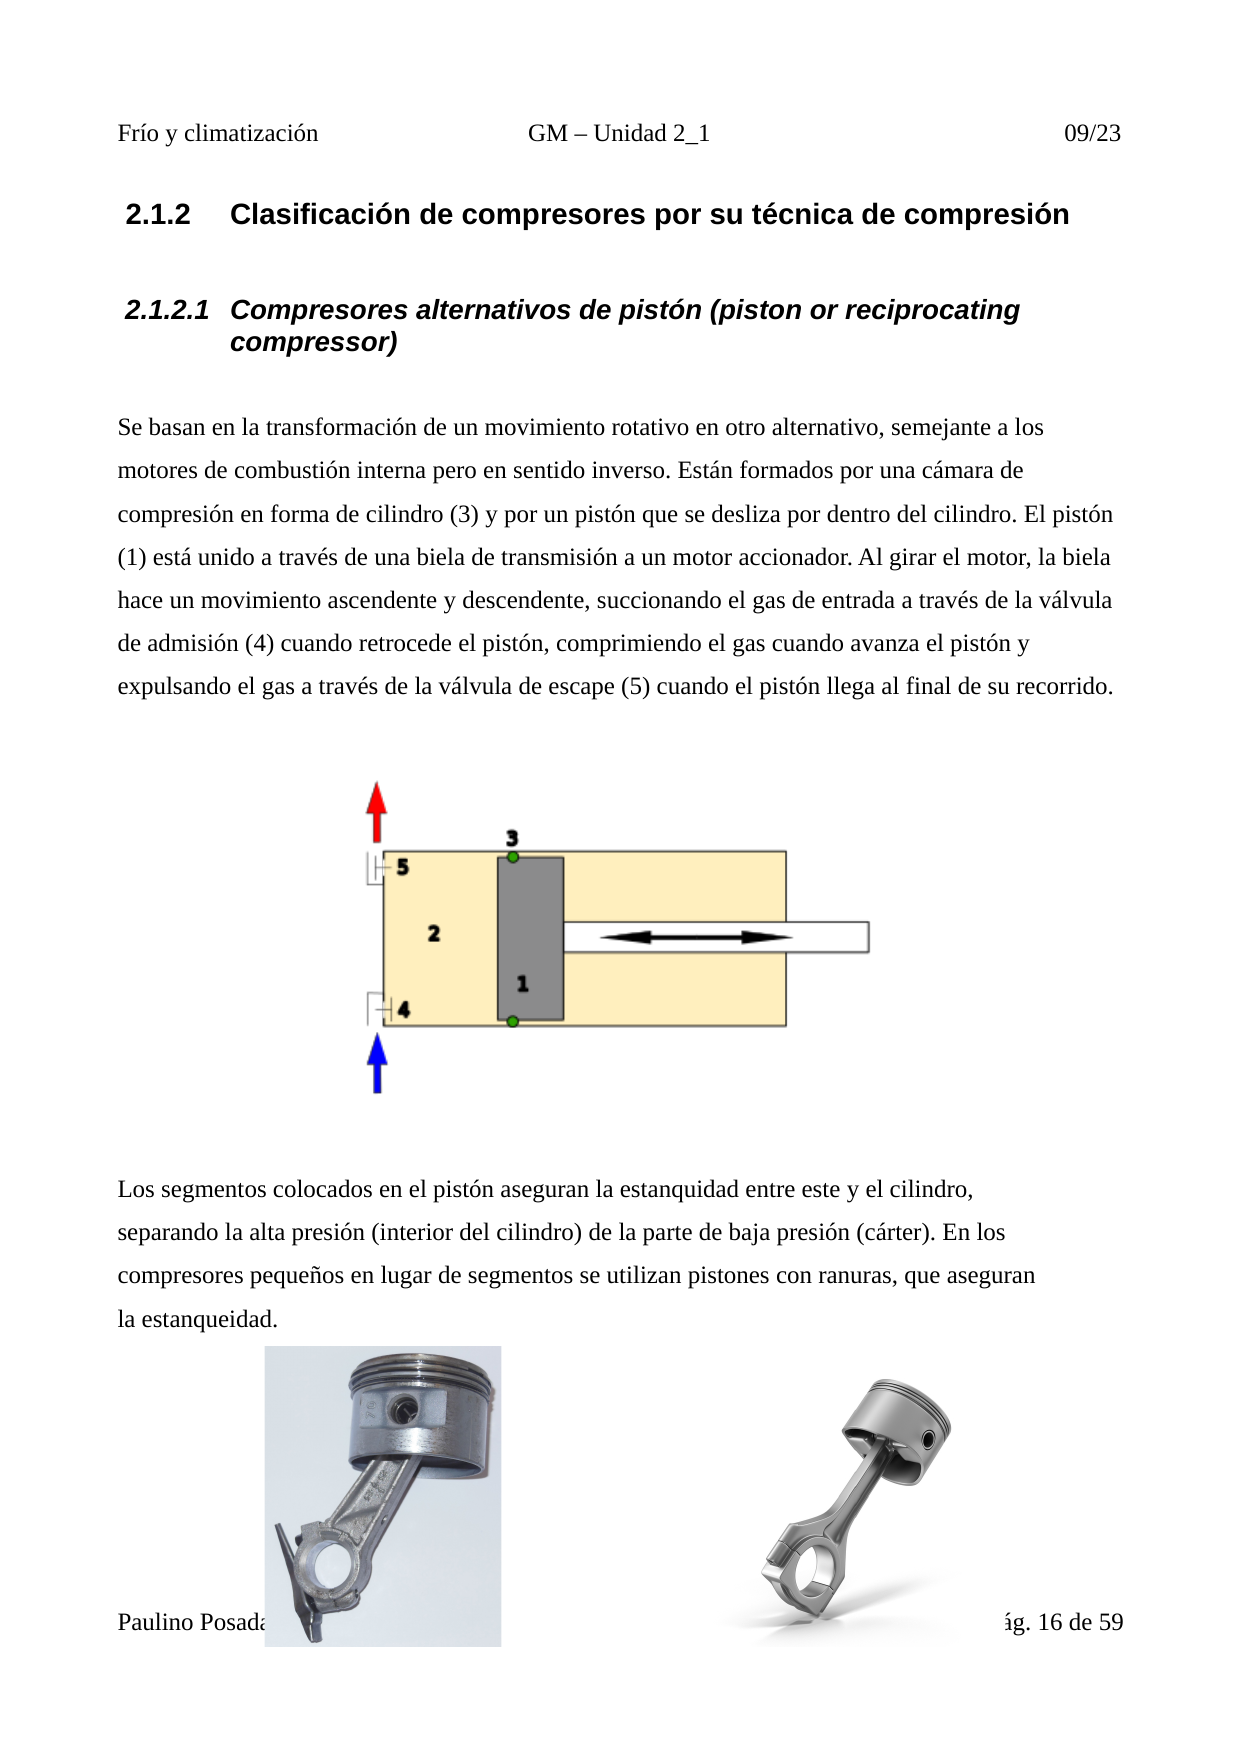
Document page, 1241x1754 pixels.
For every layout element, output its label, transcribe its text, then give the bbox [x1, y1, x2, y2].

text Se basan en la transformación de un movimiento rotativo en otro alternativo, semejante a los motores de combustión interna pero en sentido inverso. Están formados por una cámara de compresión en forma de cilindro (3) y por un pistón que se desliza por dentro del cilindro. El pistón (1) está unido a través de una biela de transmisión a un motor accionador. Al girar el motor, la biela hace un movimiento ascendente y descendente, succionando el gas de entrada a través de la válvula de admisión (4) cuando retrocede el pistón, comprimiendo el gas cuando avanza el pistón y expulsando el gas a través de la válvula de escape (5) cuando el pistón llega al final de su recorrido. [117, 412, 1123, 700]
text Los segmentos colocados en el pistón aseguran la estanquidad entre este y el cilindro, [117, 1174, 1123, 1203]
picture [705, 1346, 1006, 1647]
picture [361, 773, 878, 1103]
subtitle Compresores alternativos de pistón (piston or reciprocating compressor) [117, 293, 1123, 357]
text compresores pequeños en lugar de segmentos se utilizan pistones con ranuras, que aseguran [117, 1261, 1123, 1289]
picture [264, 1346, 502, 1647]
text separando la alta presión (interior del cilindro) de la parte de baja presión (cárter). En los [117, 1217, 1123, 1246]
subtitle Clasificación de compresores por su técnica de compresión [117, 197, 1123, 231]
text la estanqueidad. [117, 1304, 1123, 1332]
